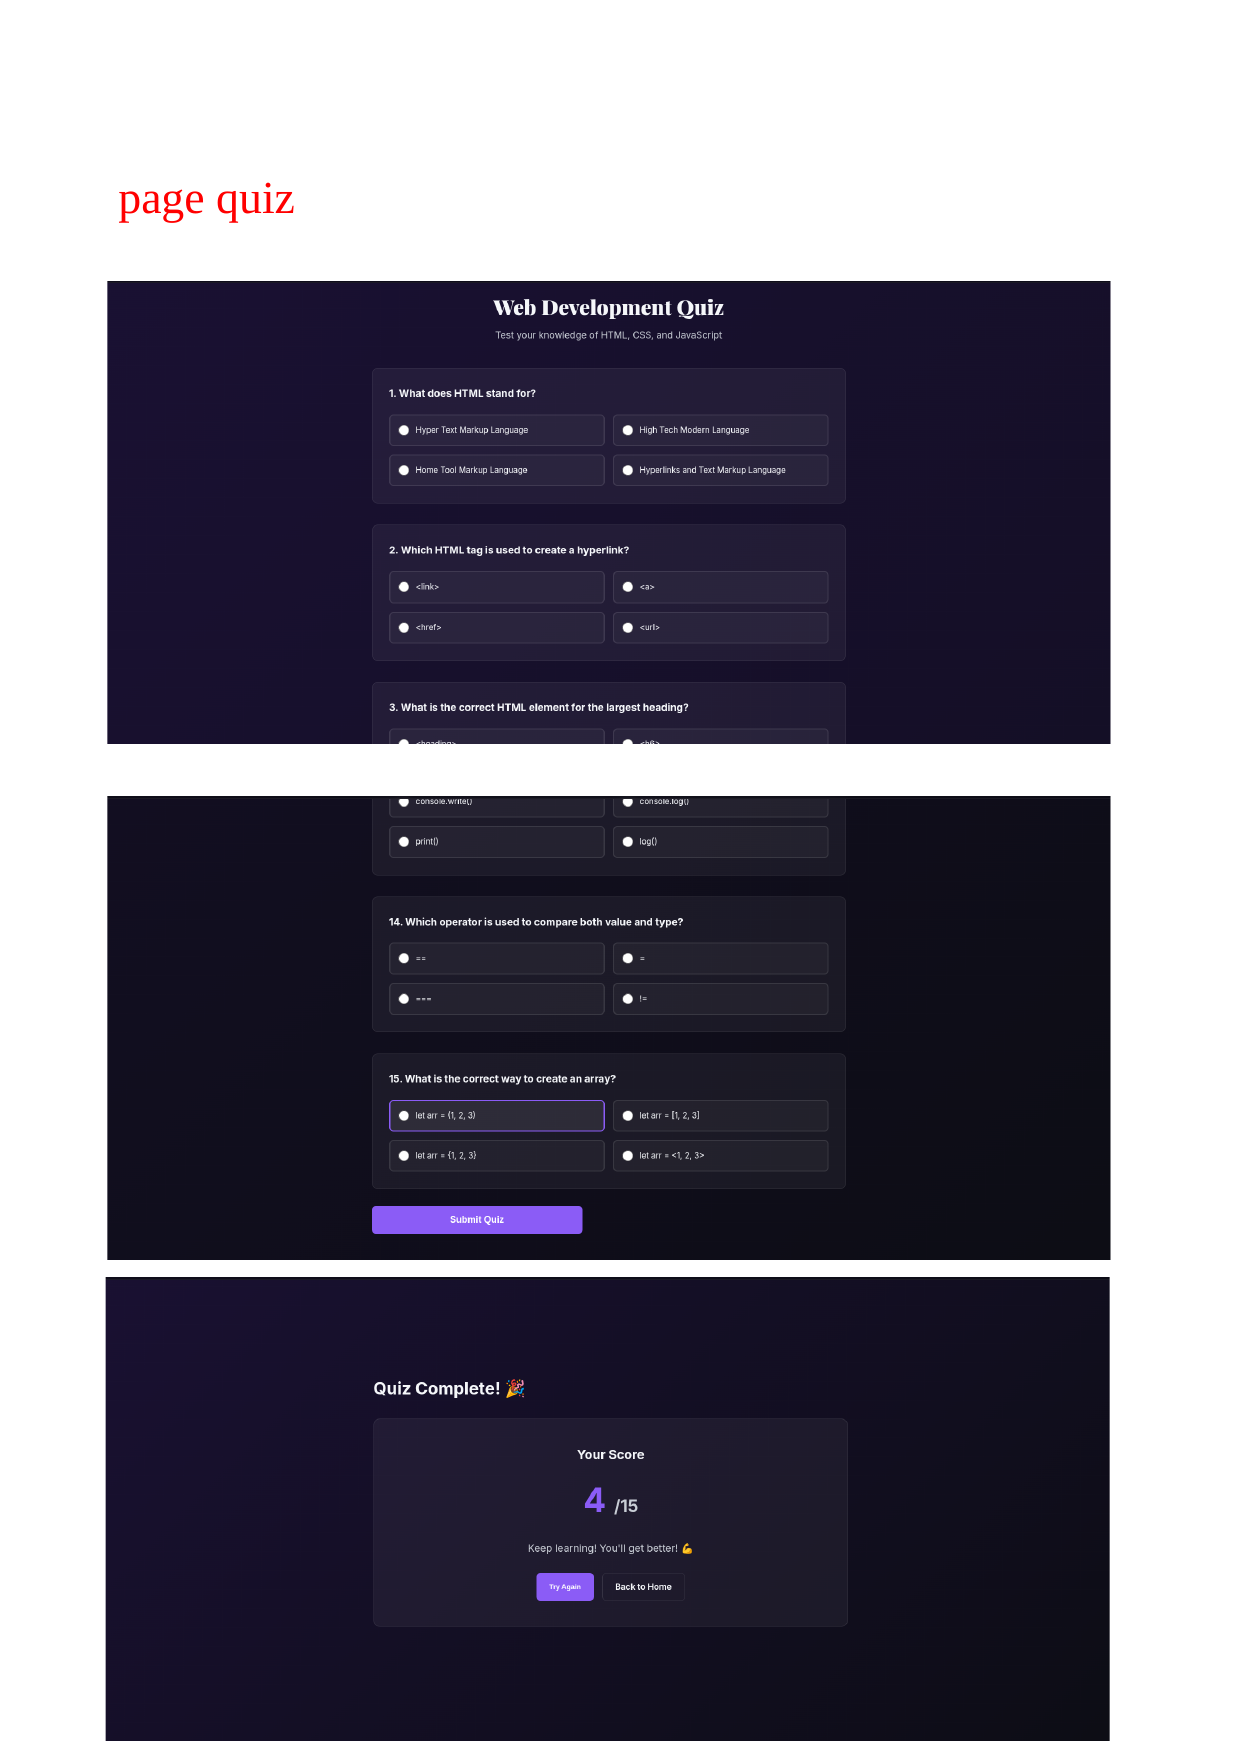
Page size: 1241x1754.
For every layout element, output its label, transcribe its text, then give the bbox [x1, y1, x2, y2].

picture [105, 1277, 1110, 1741]
text page quiz [118, 171, 1122, 223]
picture [107, 796, 1112, 1260]
picture [107, 281, 1112, 744]
